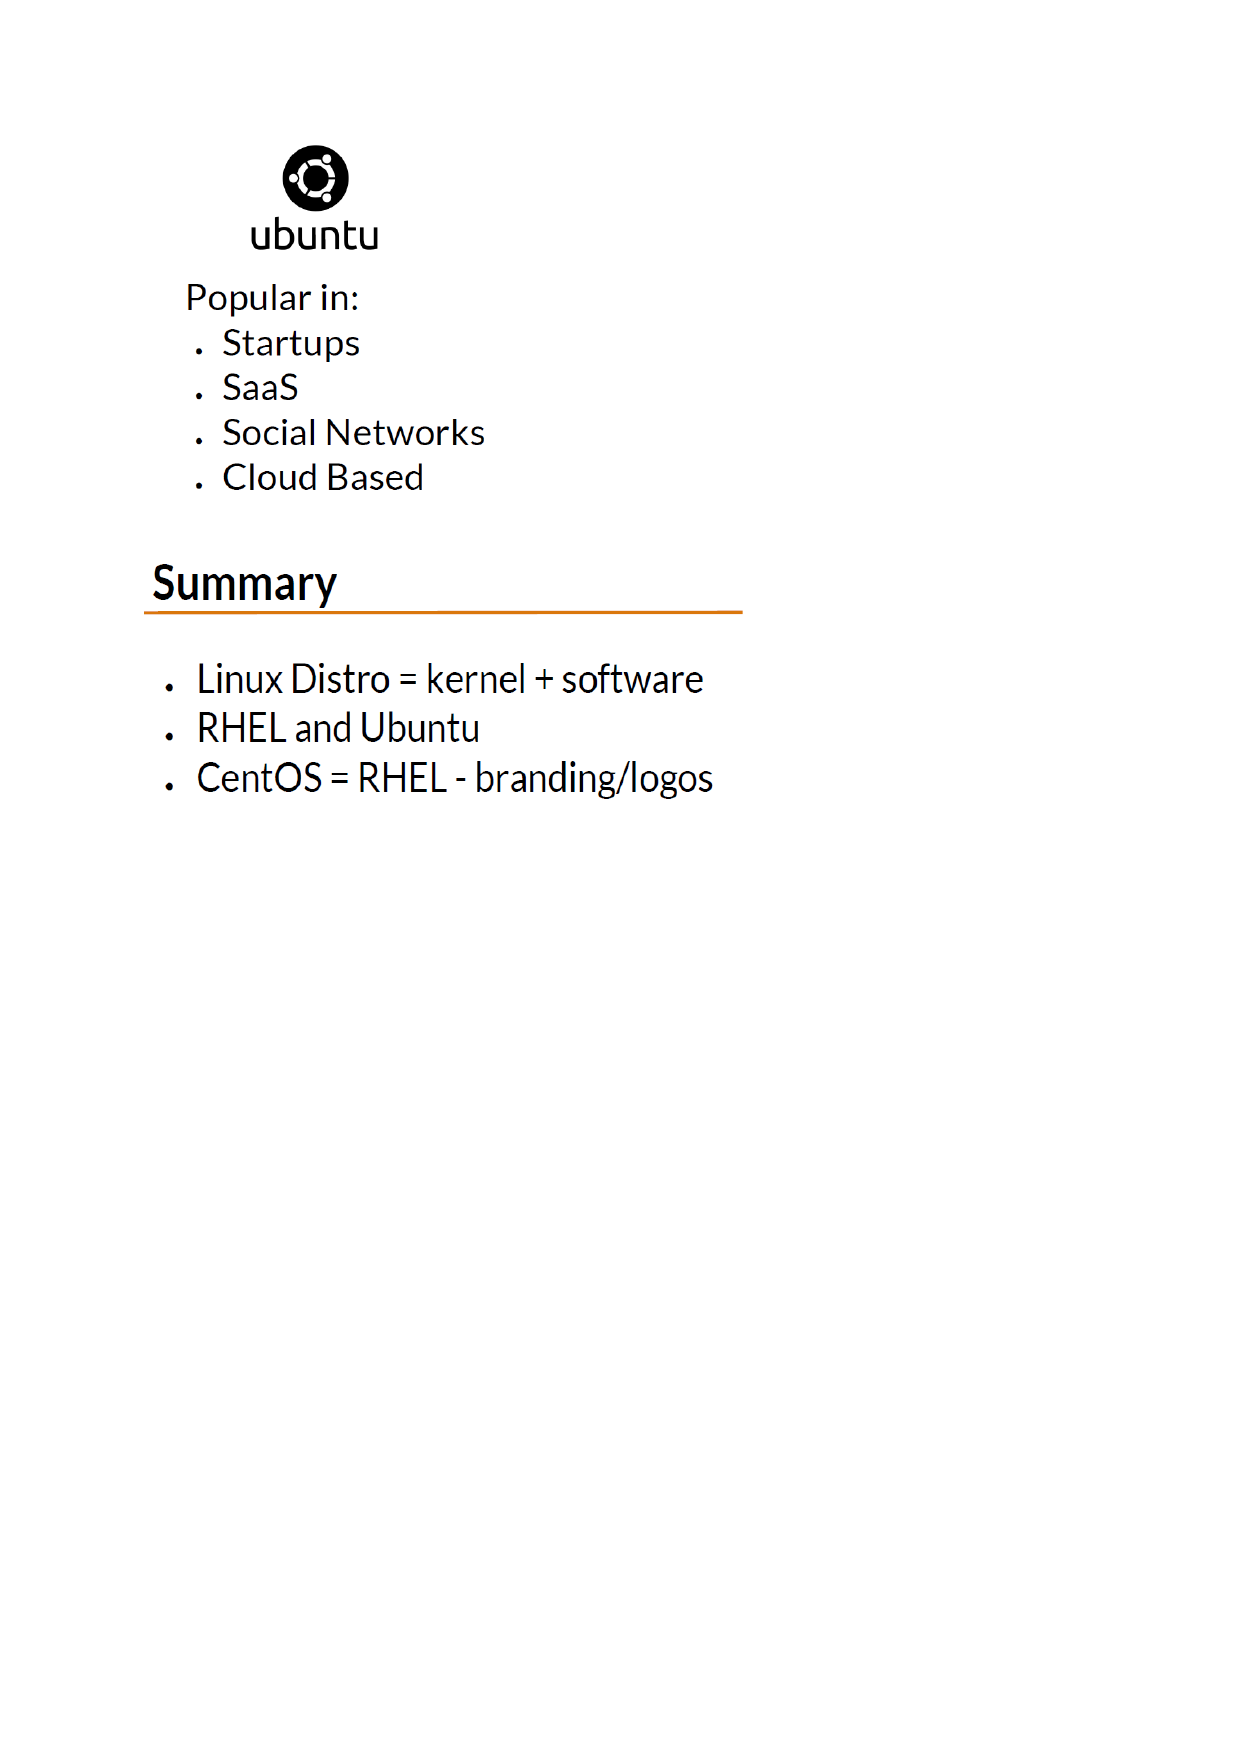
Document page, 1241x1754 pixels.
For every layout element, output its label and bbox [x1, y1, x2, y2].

picture [133, 553, 743, 822]
picture [155, 127, 536, 518]
